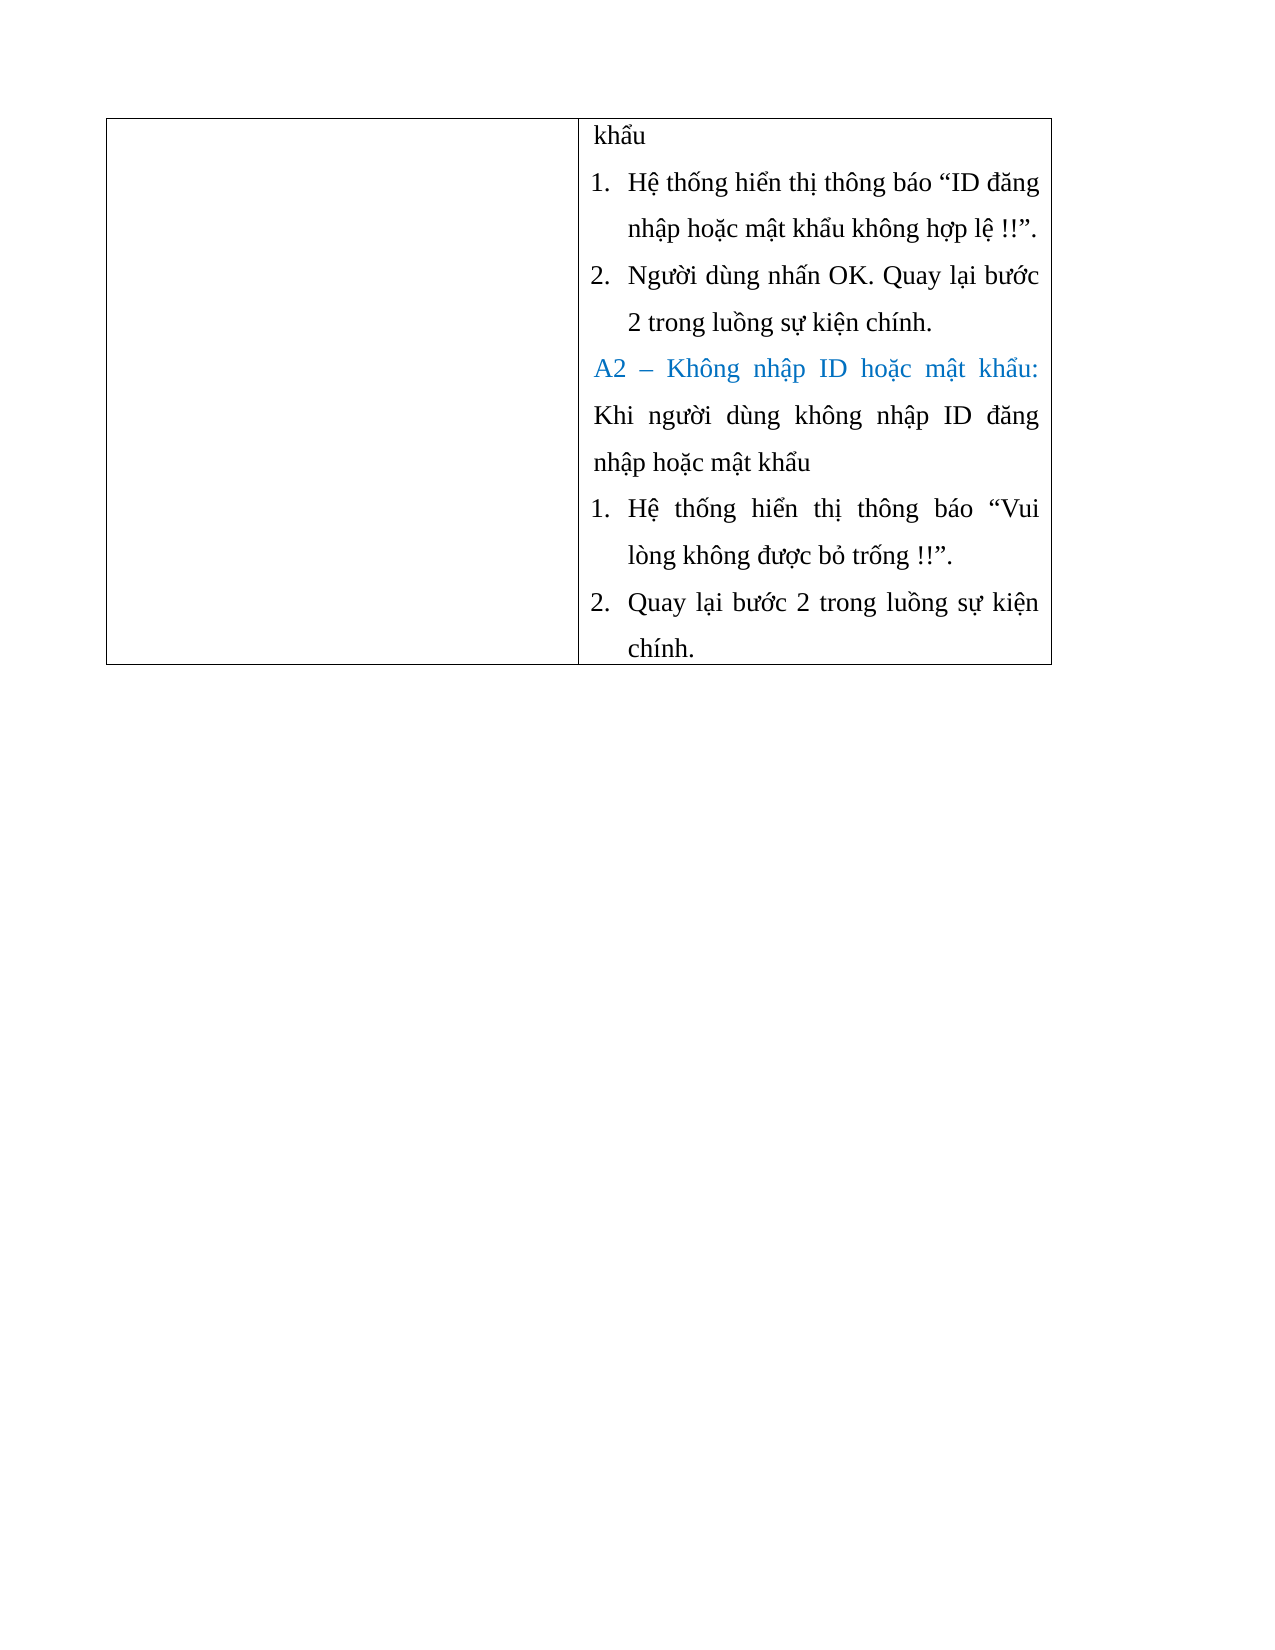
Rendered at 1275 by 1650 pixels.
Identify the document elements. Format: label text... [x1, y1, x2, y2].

table_cell [107, 119, 578, 664]
table_cell A1 – Mật khẩu không hợp lệ: Khi người dùng nhập sai tên đăng nhập và mật khẩu Hệ thống hiển thị thông báo “ID đăng nhập hoặc mật khẩu không hợp lệ !!”. Người dùng nhấn OK. Quay lại bước 2 trong luồng sự kiện chính. A2 – Không nhập ID hoặc mật khẩu: Khi người dùng không nhập ID đăng nhập hoặc mật khẩu Hệ thống hiển thị thông báo “Vui lòng không được bỏ trống !!”. Quay lại bước 2 trong luồng sự kiện chính. [579, 119, 1051, 664]
